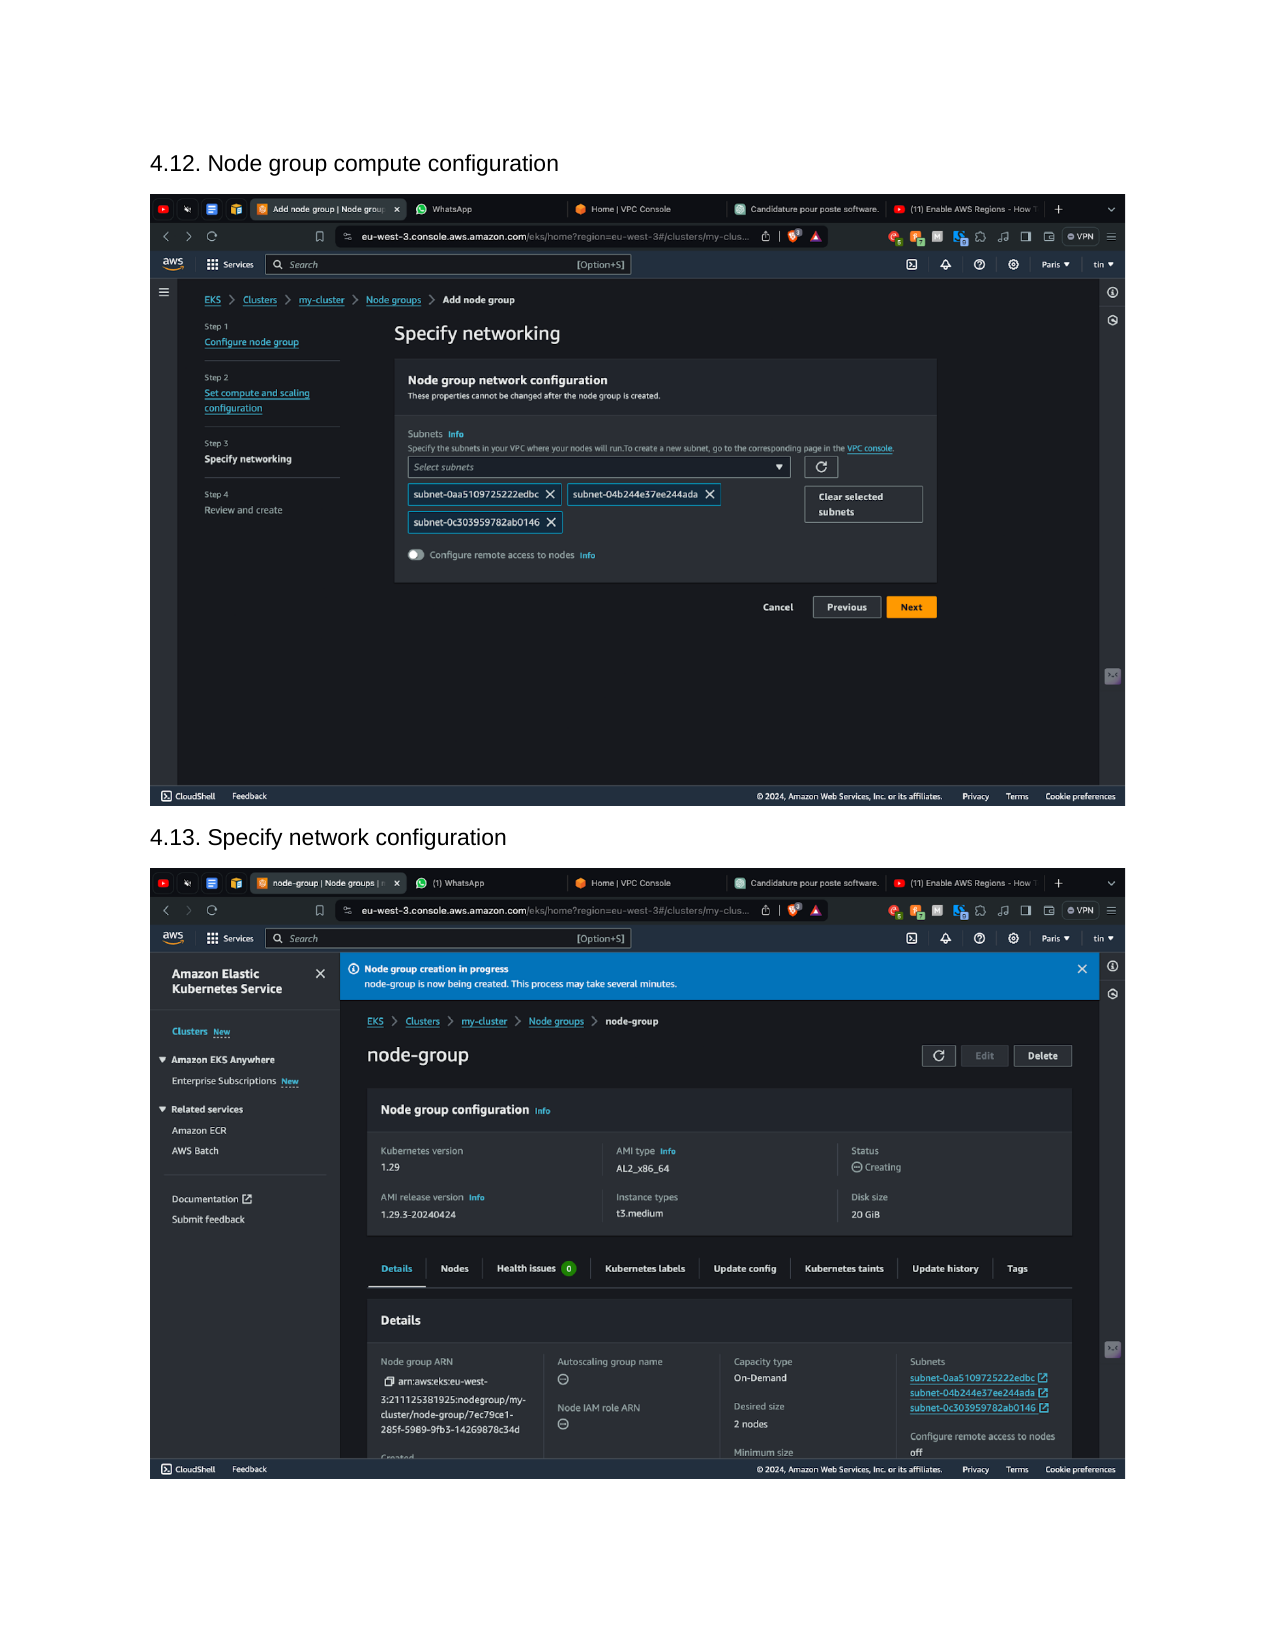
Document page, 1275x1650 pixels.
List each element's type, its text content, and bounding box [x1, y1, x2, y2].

text 4.13. Specify network configuration [150, 824, 1125, 850]
text 4.12. Node group compute configuration [150, 150, 1125, 176]
